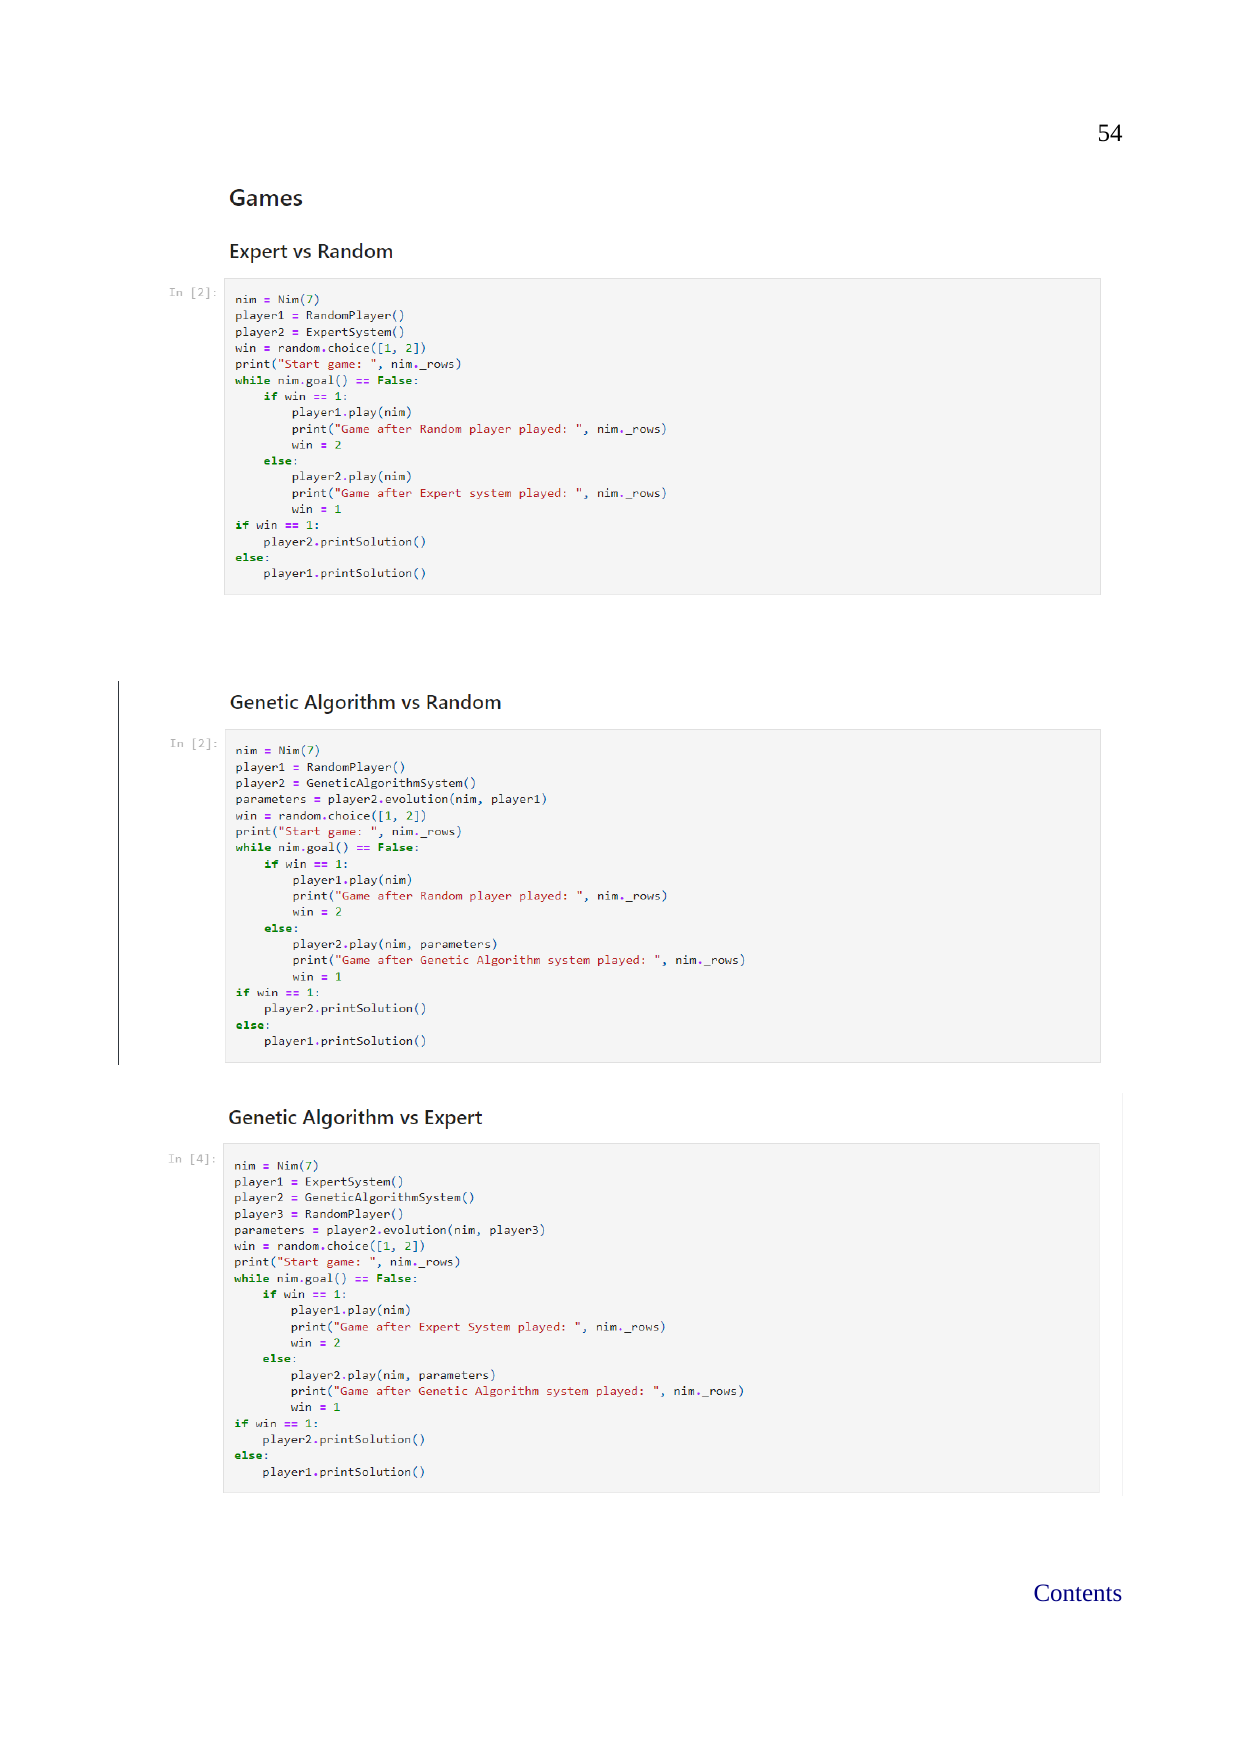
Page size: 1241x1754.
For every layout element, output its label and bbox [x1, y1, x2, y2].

picture [118, 1093, 1123, 1496]
picture [118, 681, 1123, 1065]
picture [118, 176, 1123, 595]
